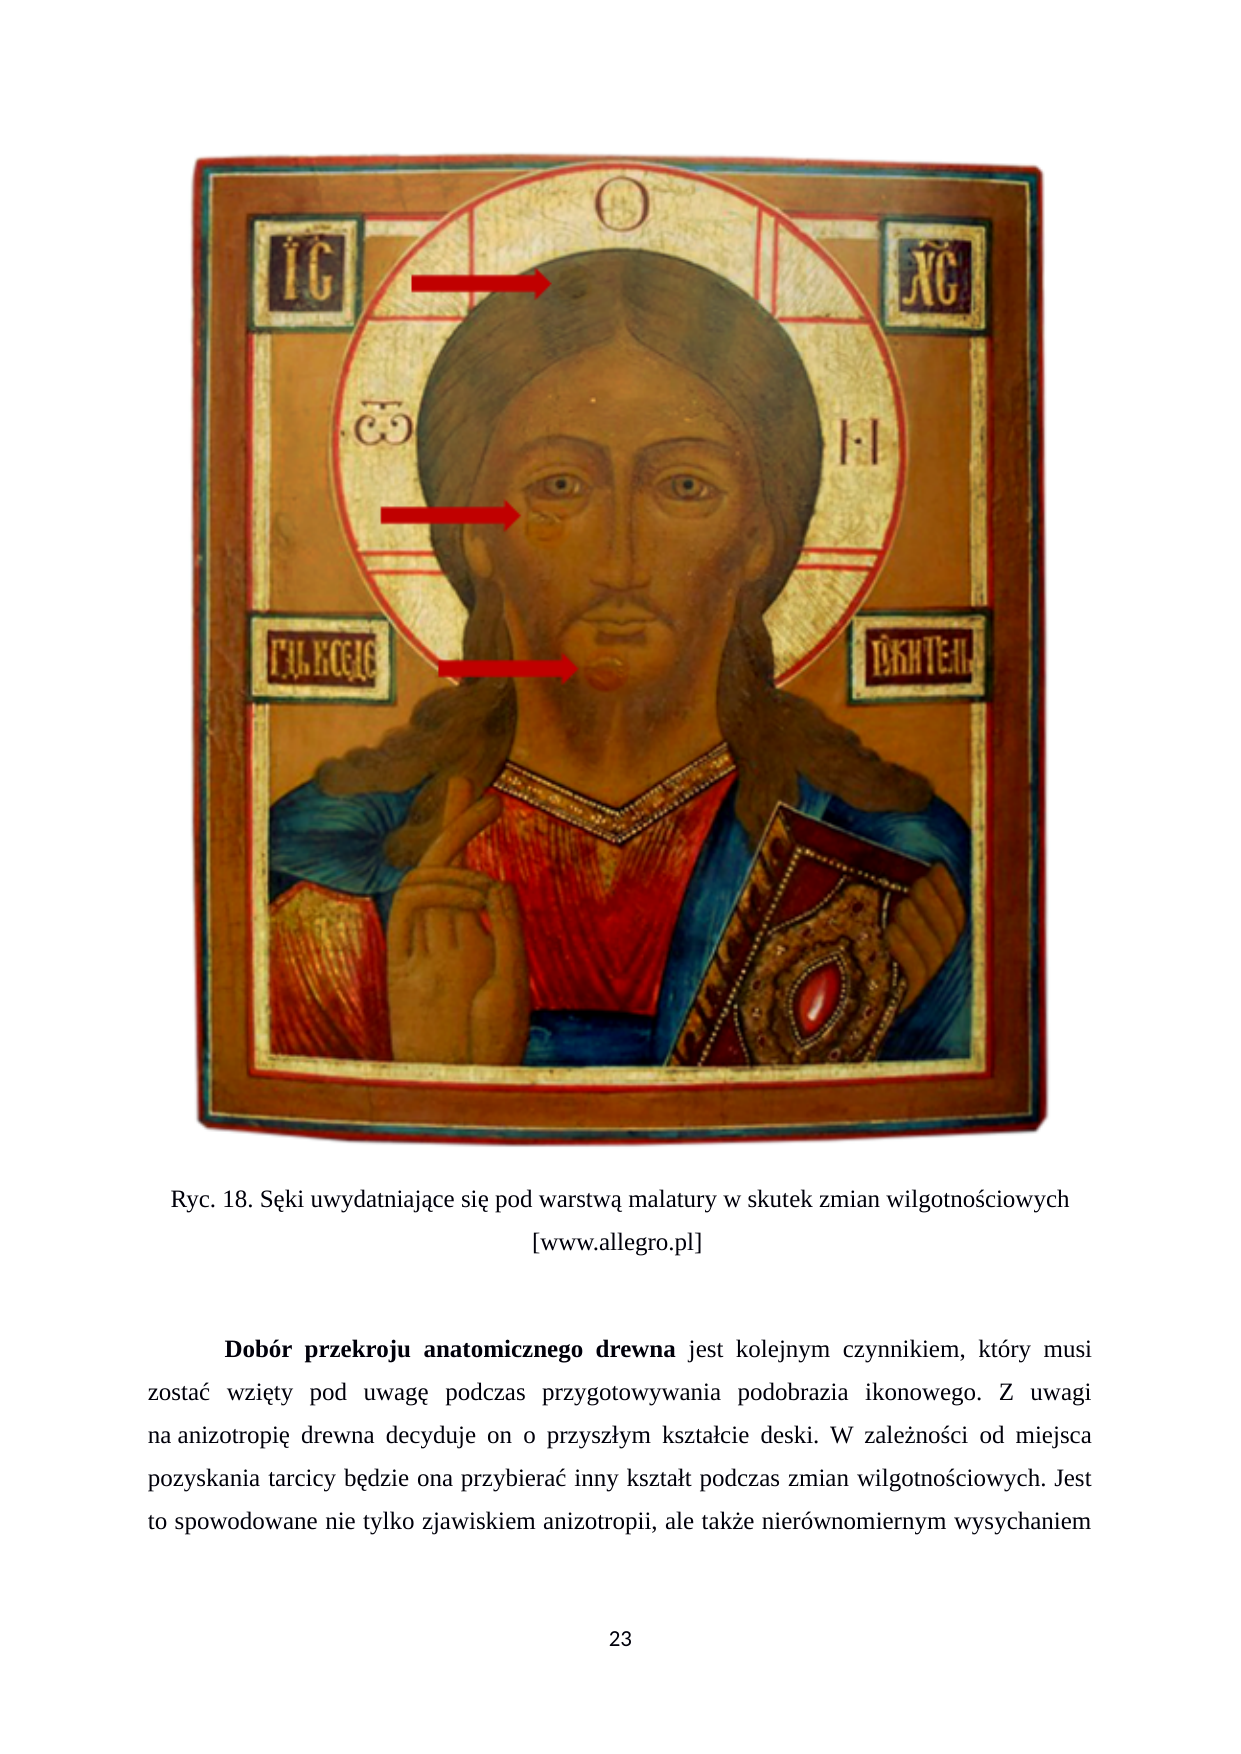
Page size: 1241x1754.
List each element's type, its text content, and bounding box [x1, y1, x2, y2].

text Dobór przekroju anatomicznego drewna jest kolejnym czynnikiem, który musi zostać wzięty pod uwagę podczas przygotowywania podobrazia ikonowego. Z uwagi na anizotropię drewna decyduje on o przyszłym kształcie deski. W zależności od miejsca pozyskania tarcicy będzie ona przybierać inny kształt podczas zmian wilgotnościowych. Jest to spowodowane nie tylko zjawiskiem anizotropii, ale także nierównomiernym wysychaniem [148, 1334, 1093, 1535]
text Ryc. 18. Sęki uwydatniające się pod warstwą malatury w skutek zmian wilgotnościowych [www.allegro.pl] [148, 1184, 1093, 1256]
picture [180, 147, 1060, 1149]
